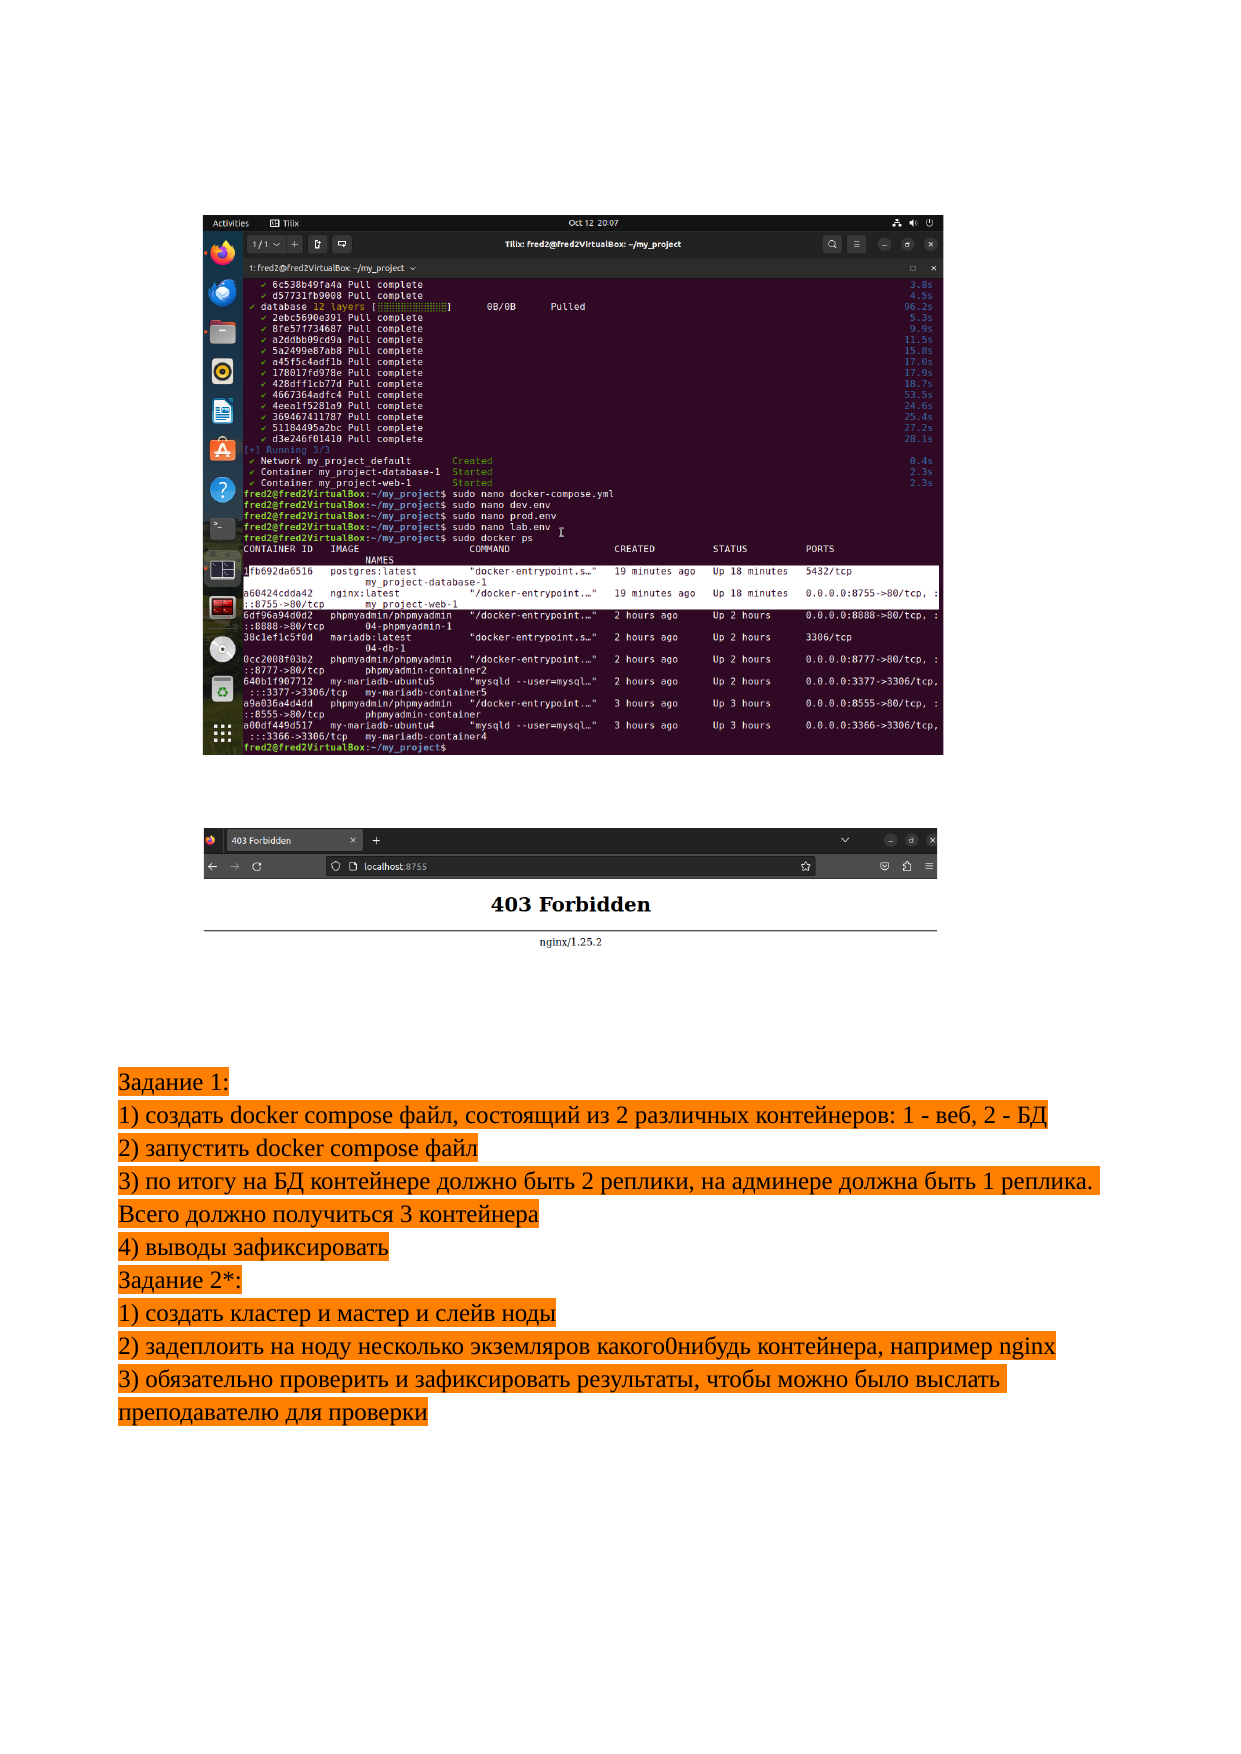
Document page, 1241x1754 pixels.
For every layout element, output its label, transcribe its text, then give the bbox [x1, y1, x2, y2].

picture [203, 828, 938, 985]
text Задание 2*: 1) создать кластер и мастер и слейв ноды 2) задеплоить на ноду несколько экземляров какого0нибудь контейнера, например nginx 3) обязательно проверить и зафиксировать результаты, чтобы можно было выслать преподавателю для проверки [118, 1265, 1122, 1426]
text Задание 1: 1) создать docker compose файл, состоящий из 2 различных контейнеров: 1 - веб, 2 - БД 2) запустить docker compose файл 3) по итогу на БД контейнере должно быть 2 реплики, на админере должна быть 1 реплика. Всего должно получиться 3 контейнера 4) выводы зафиксировать [118, 1067, 1122, 1261]
picture [202, 215, 944, 755]
